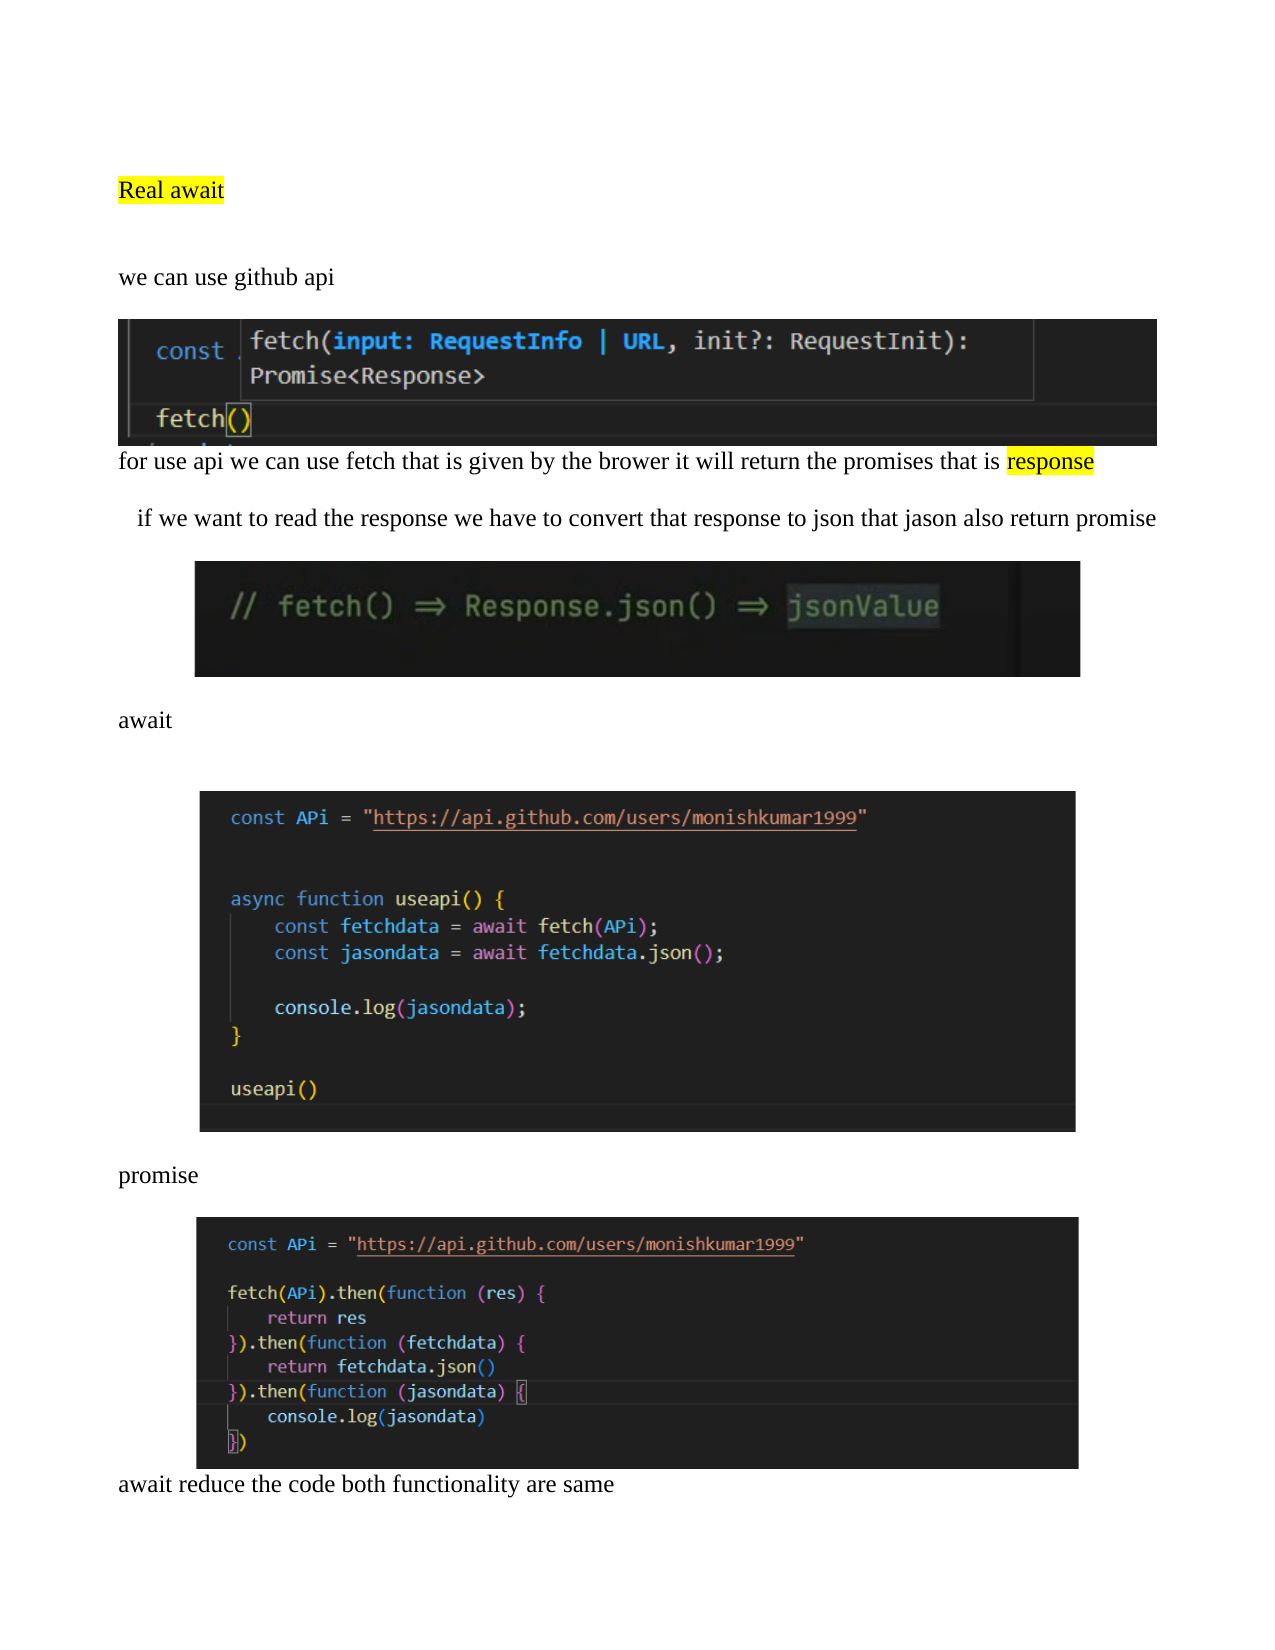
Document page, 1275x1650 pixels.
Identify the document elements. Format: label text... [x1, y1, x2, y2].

picture [118, 319, 1157, 446]
picture [199, 791, 1076, 1132]
text promise [118, 792, 1157, 1189]
text if we want to read the response we have to convert that response to json that jason also return promise [118, 503, 1157, 532]
text Real await [118, 176, 1157, 204]
picture [194, 561, 1081, 677]
text await [118, 561, 1157, 734]
text await reduce the code both functionality are same [118, 1218, 1157, 1497]
picture [196, 1217, 1079, 1469]
text we can use github api [118, 262, 1157, 291]
text for use api we can use fetch that is given by the brower it will return the promises that is response [118, 446, 1157, 475]
